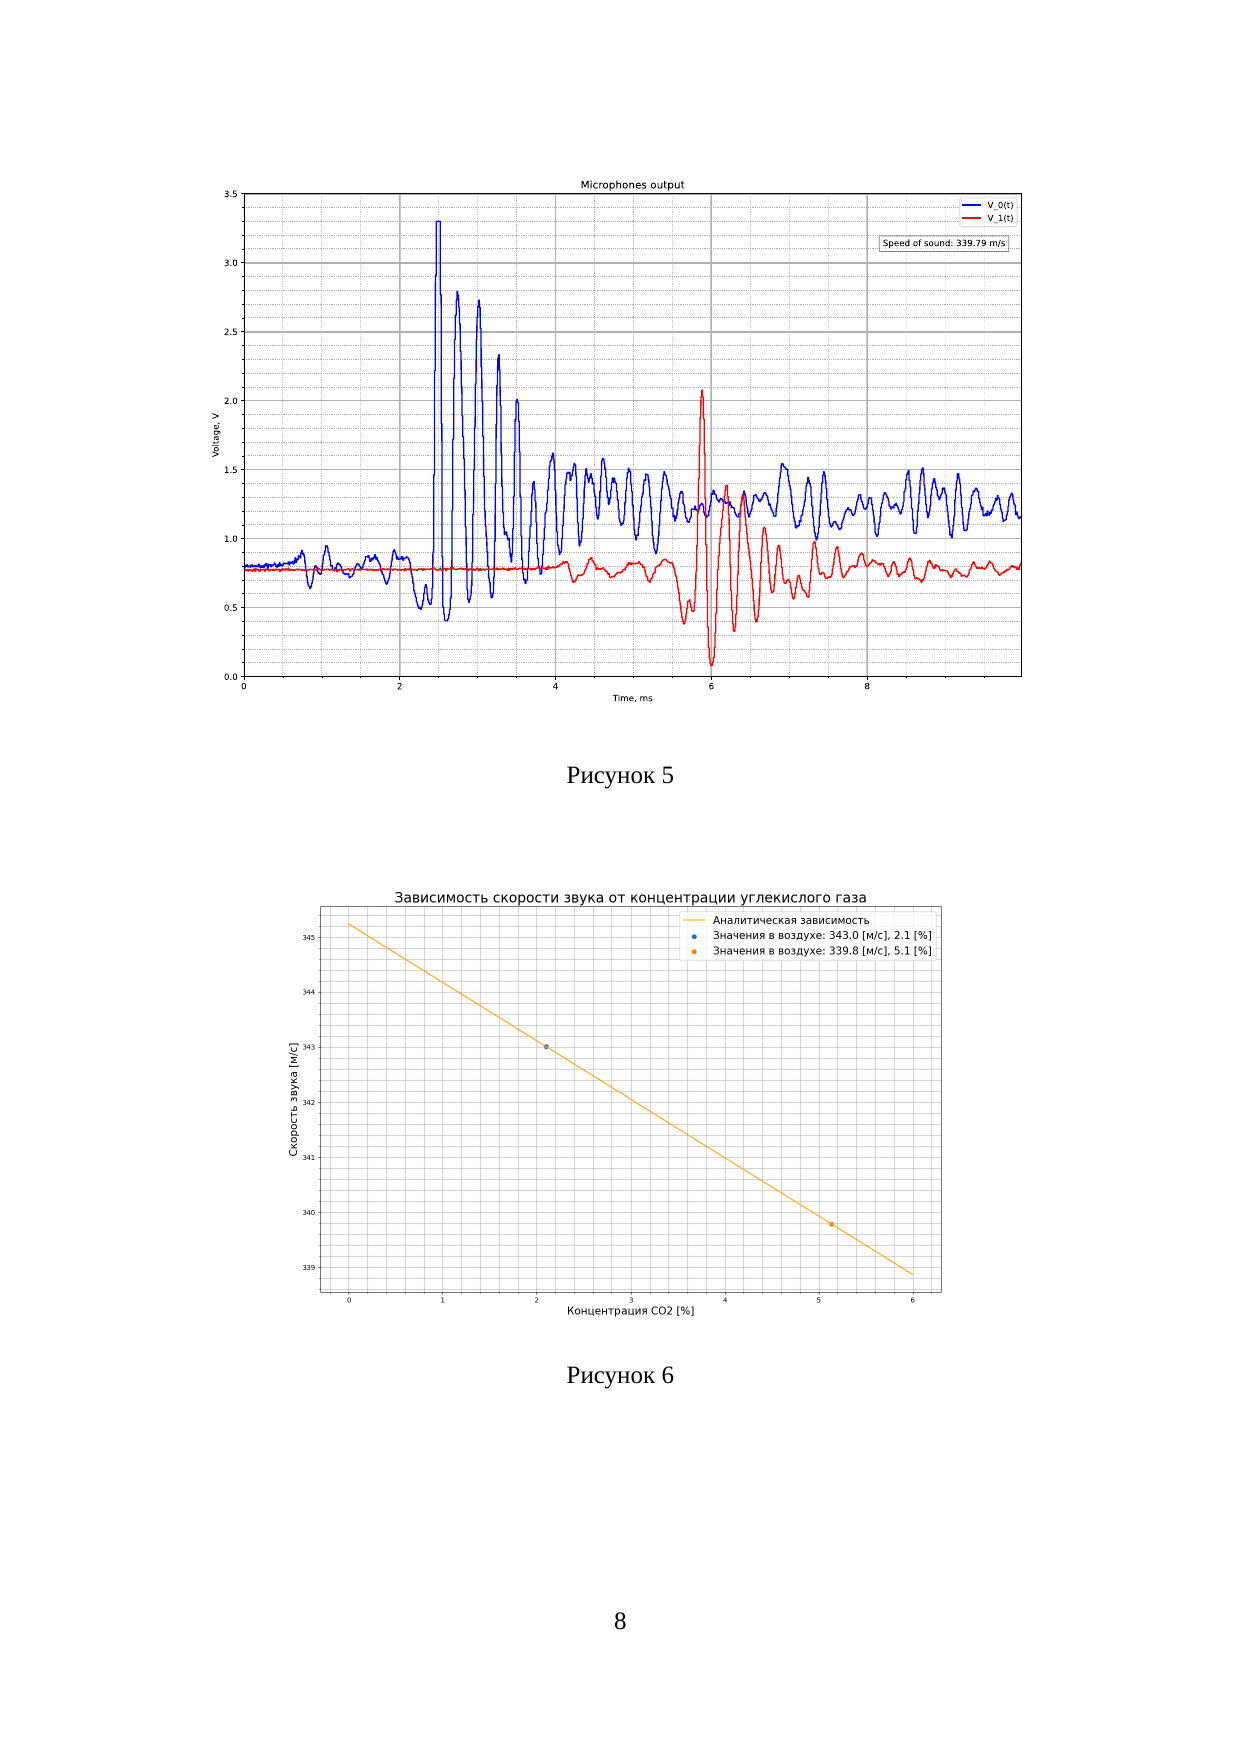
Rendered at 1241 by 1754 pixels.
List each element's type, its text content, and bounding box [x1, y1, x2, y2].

text Рисунок 6 [118, 1361, 1122, 1389]
picture [220, 846, 1020, 1347]
text Рисунок 5 [118, 746, 1122, 789]
